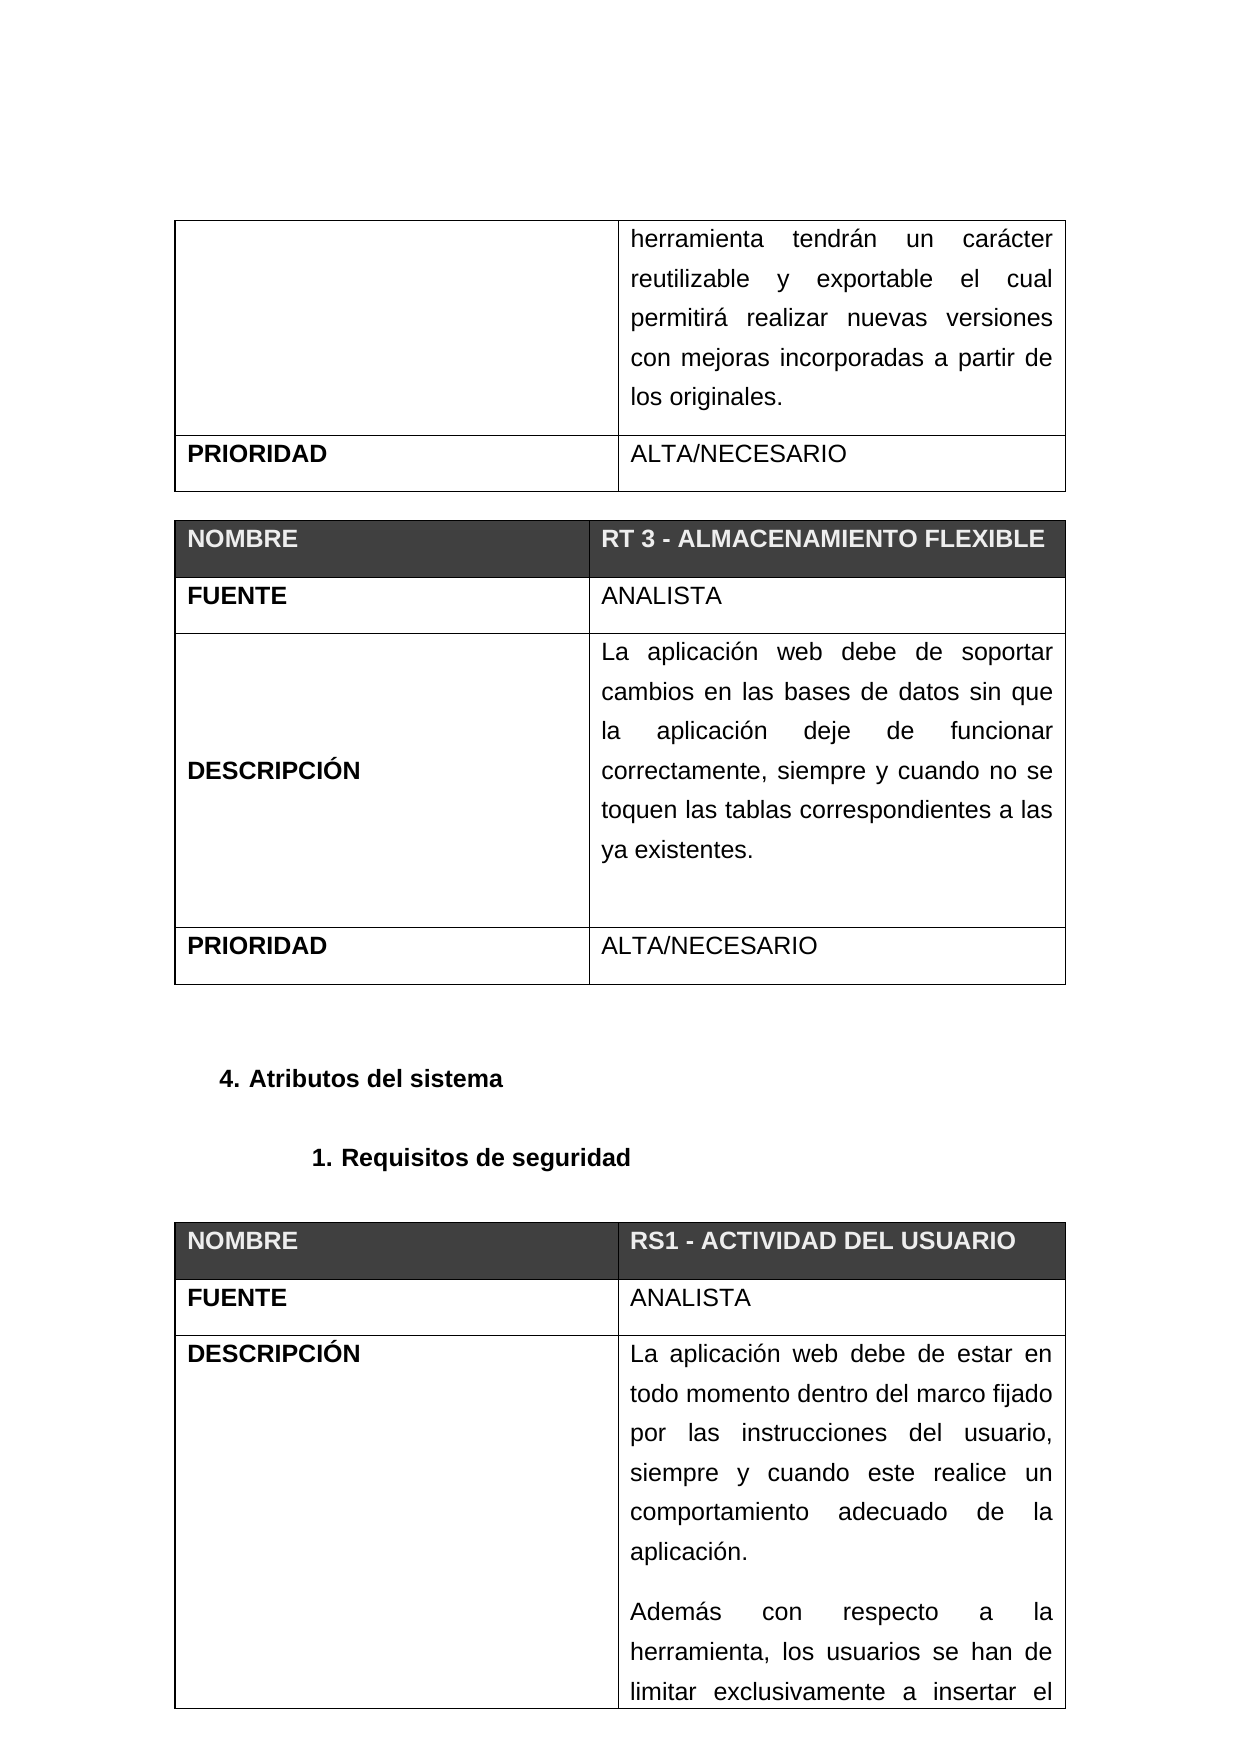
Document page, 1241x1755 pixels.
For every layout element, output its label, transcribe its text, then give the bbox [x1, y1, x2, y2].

table_cell ALTA/NECESARIO [590, 928, 1065, 984]
table_cell PRIORIDAD [176, 928, 589, 984]
table_cell [176, 221, 618, 435]
list Atributos del sistema [219, 1064, 1065, 1093]
table_cell DESCRIPCIÓN [176, 1336, 618, 1708]
table_cell ALTA/NECESARIO [619, 436, 1065, 491]
table_cell ANALISTA [590, 578, 1065, 633]
table_cell FUENTE [176, 1280, 618, 1335]
table_header RT 3 - ALMACENAMIENTO FLEXIBLE [590, 521, 1065, 577]
table_header RS1 - ACTIVIDAD DEL USUARIO [619, 1223, 1065, 1279]
table_header NOMBRE [176, 1223, 618, 1279]
table_cell PRIORIDAD [176, 436, 618, 491]
table_cell FUENTE [176, 578, 589, 633]
table_cell La aplicación web debe de soportar cambios en las bases de datos sin que la aplicación deje de funcionar correctamente, siempre y cuando no se toquen las tablas correspondientes a las ya existentes. [590, 634, 1065, 927]
table_cell La aplicación web debe de estar en todo momento dentro del marco fijado por las instrucciones del usuario, siempre y cuando este realice un comportamiento adecuado de la aplicación. Además con respecto a la herramienta, los usuarios se han de limitar exclusivamente a insertar el [619, 1336, 1065, 1708]
table_cell ANALISTA [619, 1280, 1065, 1335]
table_header NOMBRE [176, 521, 589, 577]
table_cell herramienta tendrán un carácter reutilizable y exportable el cual permitirá realizar nuevas versiones con mejoras incorporadas a partir de los originales. [619, 221, 1065, 435]
table_cell DESCRIPCIÓN [176, 634, 589, 927]
list Requisitos de seguridad [312, 1143, 1065, 1172]
